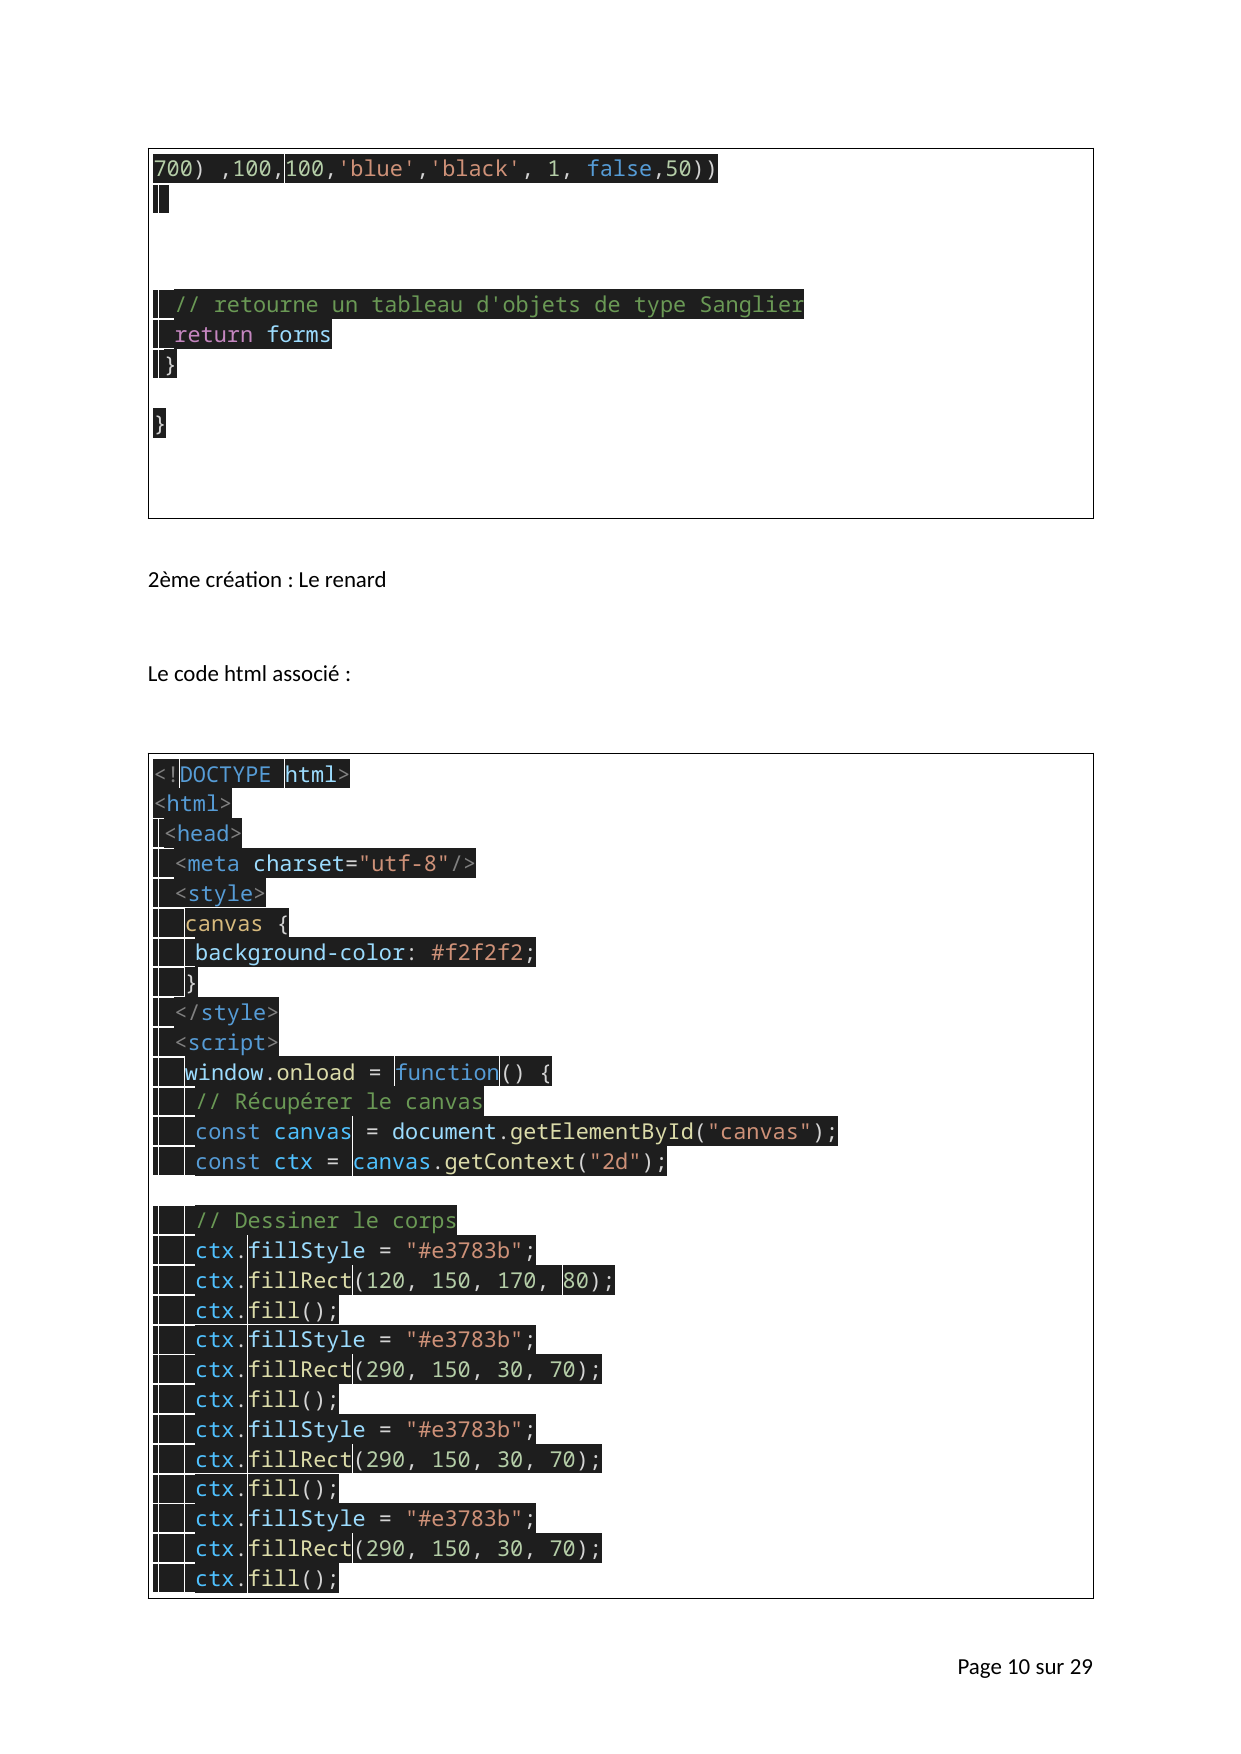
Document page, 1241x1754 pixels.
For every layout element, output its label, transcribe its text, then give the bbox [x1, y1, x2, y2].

text 2ème création : Le renard [148, 565, 1093, 593]
table_header <!DOCTYPE html> <html> <head> <meta charset="utf-8"/> <style> canvas { background-color: #f2f2f2; } </style> <script> window.onload = function() { // Récupérer le canvas const canvas = document.getElementById("canvas"); const ctx = canvas.getContext("2d"); // Dessiner le corps ctx.fillStyle = "#e3783b"; ctx.fillRect(120, 150, 170, 80); ctx.fill(); ctx.fillStyle = "#e3783b"; ctx.fillRect(290, 150, 30, 70); ctx.fill(); ctx.fillStyle = "#e3783b"; ctx.fillRect(290, 150, 30, 70); ctx.fill(); ctx.fillStyle = "#e3783b"; ctx.fillRect(290, 150, 30, 70); ctx.fill(); [149, 754, 1093, 1598]
table_header 700) ,100,100,'blue','black', 1, false,50)) // retourne un tableau d'objets de type Sanglier return forms } } [149, 149, 1093, 518]
text Le code html associé : [148, 659, 1093, 687]
